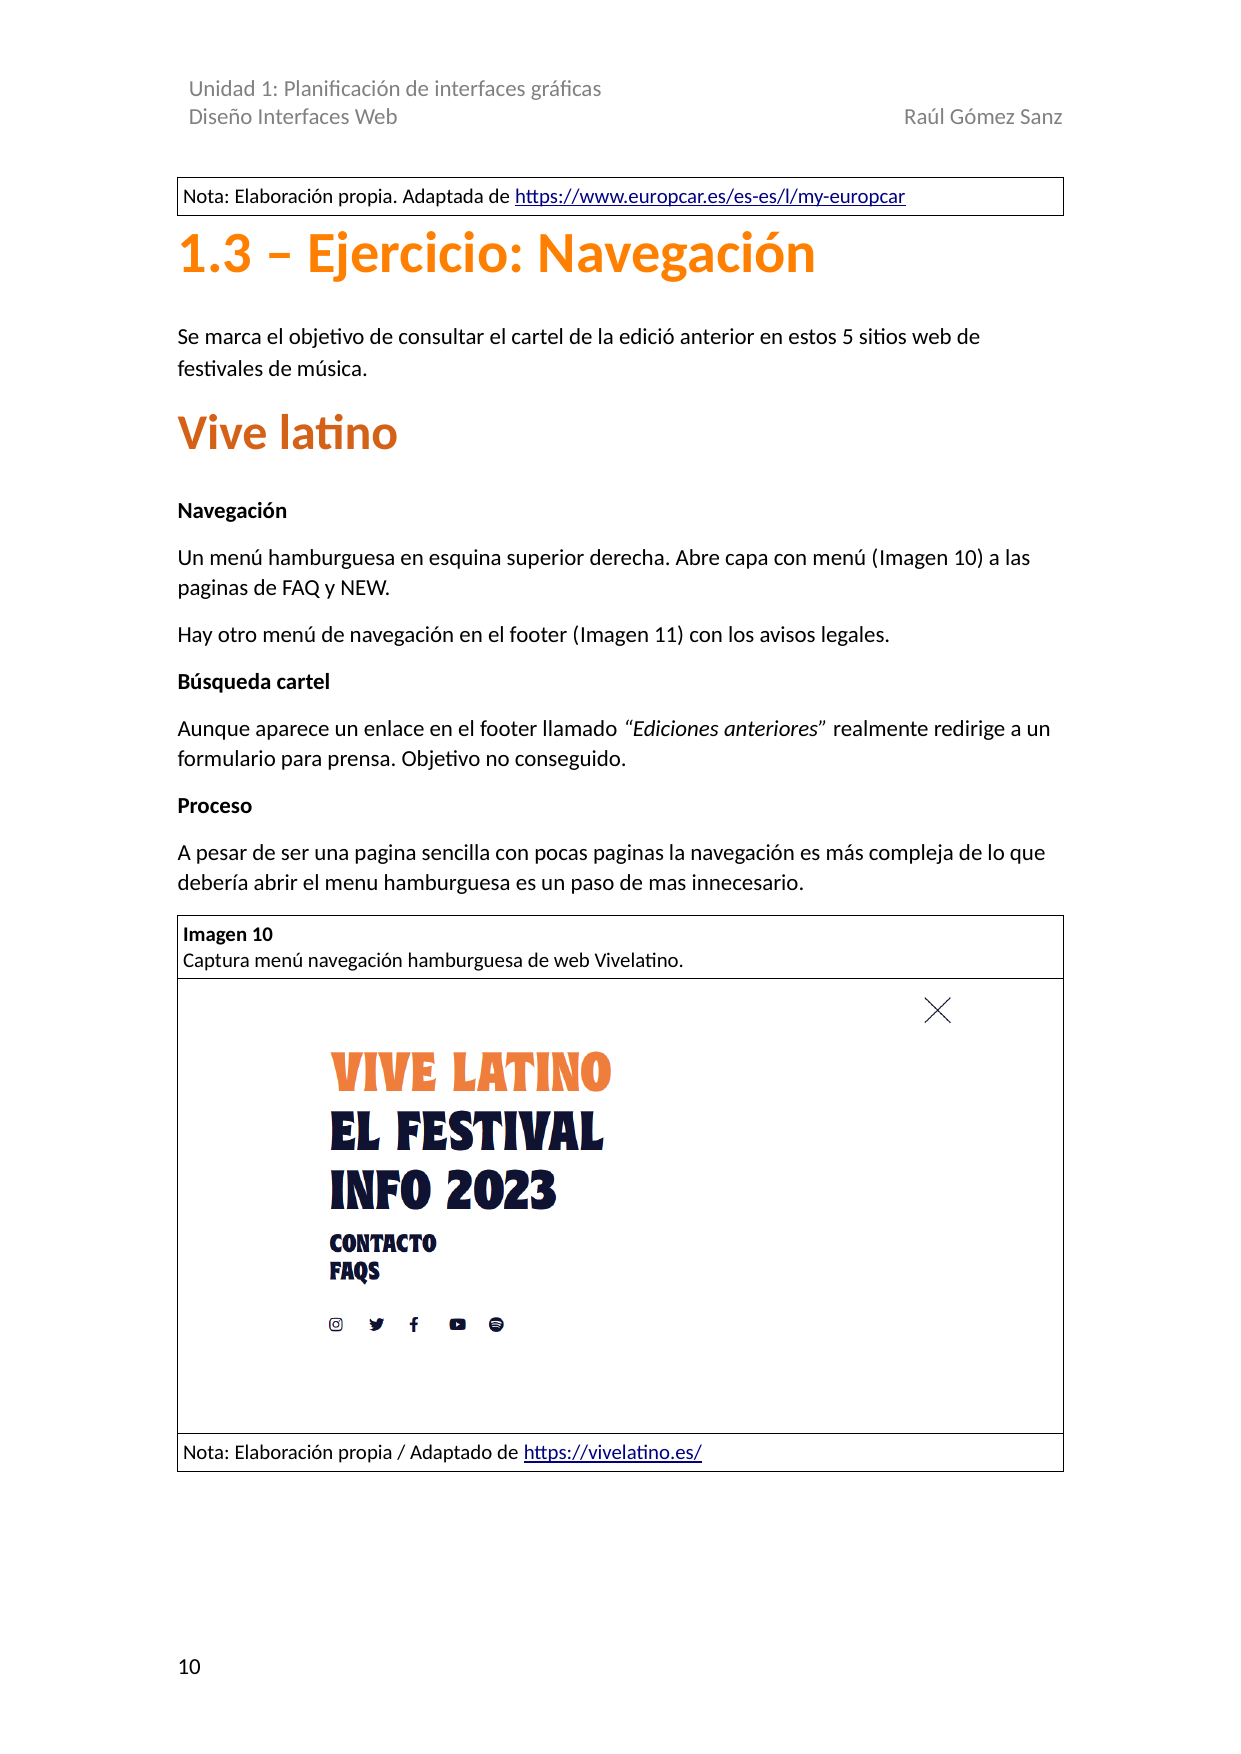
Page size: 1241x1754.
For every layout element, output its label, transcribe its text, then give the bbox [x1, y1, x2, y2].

table_cell Nota: Elaboración propia / Adaptado de https://vivelatino.es/ [178, 1434, 1063, 1471]
text Aunque aparece un enlace en el footer llamado “Ediciones anteriores” realmente redirige a un formulario para prensa. Objetivo no conseguido. [177, 714, 1063, 772]
text A pesar de ser una pagina sencilla con pocas paginas la navegación es más compleja de lo que debería abrir el menu hamburguesa es un paso de mas innecesario. [177, 838, 1063, 896]
subtitle Vive latino [177, 401, 1063, 462]
text Búsqueda cartel [177, 667, 1063, 695]
text Hay otro menú de navegación en el footer (Imagen 11) con los avisos legales. [177, 620, 1063, 648]
subtitle 1.3 – Ejercicio: Navegación [177, 216, 1063, 287]
table_cell [178, 979, 1063, 1433]
picture [285, 985, 955, 1378]
table_cell Nota: Elaboración propia. Adaptada de https://www.europcar.es/es-es/l/my-europcar [178, 178, 1063, 214]
table_header Imagen 10 Captura menú navegación hamburguesa de web Vivelatino. [178, 916, 1063, 978]
text Proceso [177, 791, 1063, 819]
text Navegación [177, 496, 1063, 524]
text Un menú hamburguesa en esquina superior derecha. Abre capa con menú (Imagen 10) a las paginas de FAQ y NEW. [177, 543, 1063, 601]
text Se marca el objetivo de consultar el cartel de la edició anterior en estos 5 sitios web de festivales de música. [177, 322, 1063, 382]
